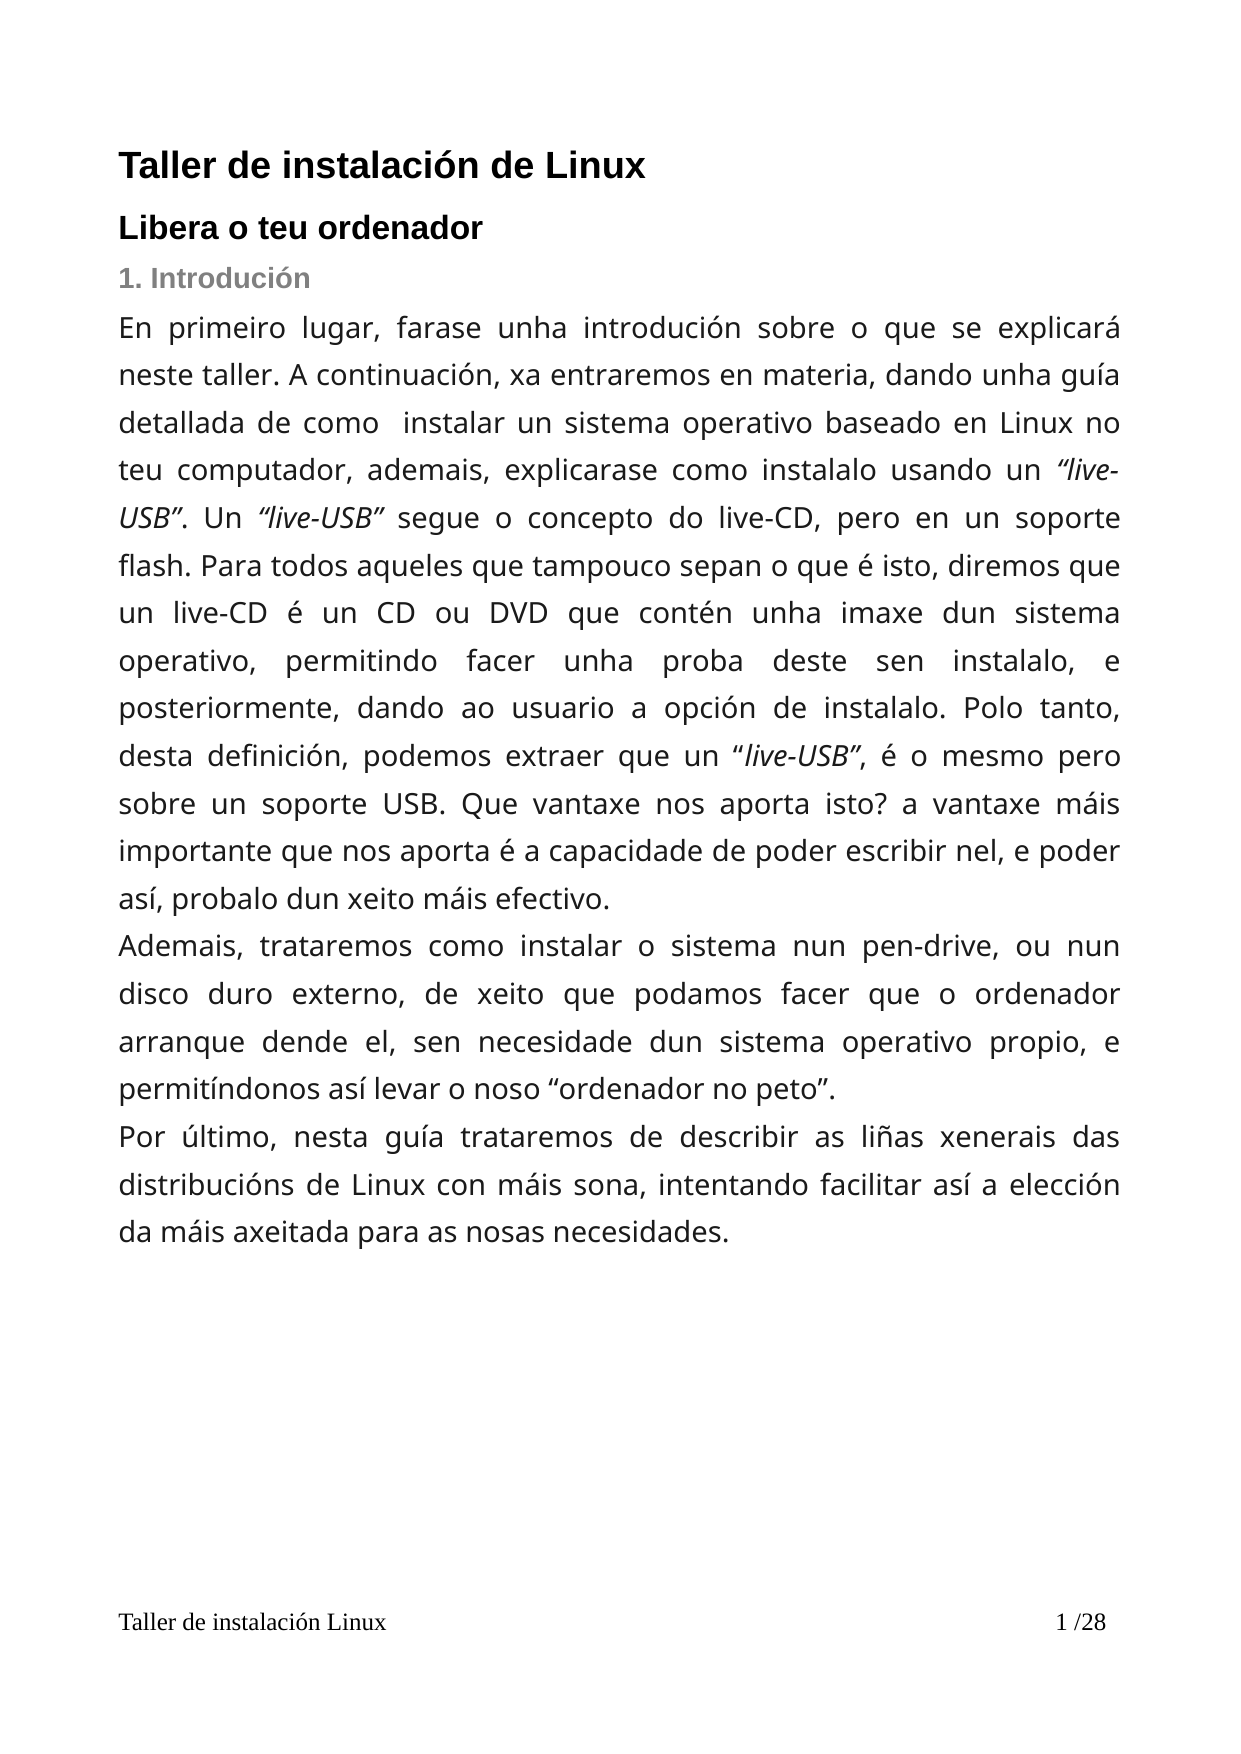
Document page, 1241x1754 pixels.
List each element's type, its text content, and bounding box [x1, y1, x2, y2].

subtitle Libera o teu ordenador [118, 208, 1122, 246]
subtitle Taller de instalación de Linux [118, 143, 1122, 187]
subtitle 1. Introdución [118, 261, 1122, 294]
text Ademais, trataremos como instalar o sistema nun pen-drive, ou nun disco duro externo, de xeito que podamos facer que o ordenador arranque dende el, sen necesidade dun sistema operativo propio, e permitíndonos así levar o noso “ordenador no peto”. [118, 926, 1122, 1108]
text En primeiro lugar, farase unha introdución sobre o que se explicará neste taller. A continuación, xa entraremos en materia, dando unha guía detallada de como instalar un sistema operativo baseado en Linux no teu computador, ademais, explicarase como instalalo usando un “live-USB”. Un “live-USB” segue o concepto do live-CD, pero en un soporte flash. Para todos aqueles que tampouco sepan o que é isto, diremos que un live-CD é un CD ou DVD que contén unha imaxe dun sistema operativo, permitindo facer unha proba deste sen instalalo, e posteriormente, dando ao usuario a opción de instalalo. Polo tanto, desta definición, podemos extraer que un “live-USB”, é o mesmo pero sobre un soporte USB. Que vantaxe nos aporta isto? a vantaxe máis importante que nos aporta é a capacidade de poder escribir nel, e poder así, probalo dun xeito máis efectivo. [118, 307, 1122, 918]
text Por último, nesta guía trataremos de describir as liñas xenerais das distribucións de Linux con máis sona, intentando facilitar así a elección da máis axeitada para as nosas necesidades. [118, 1116, 1122, 1251]
